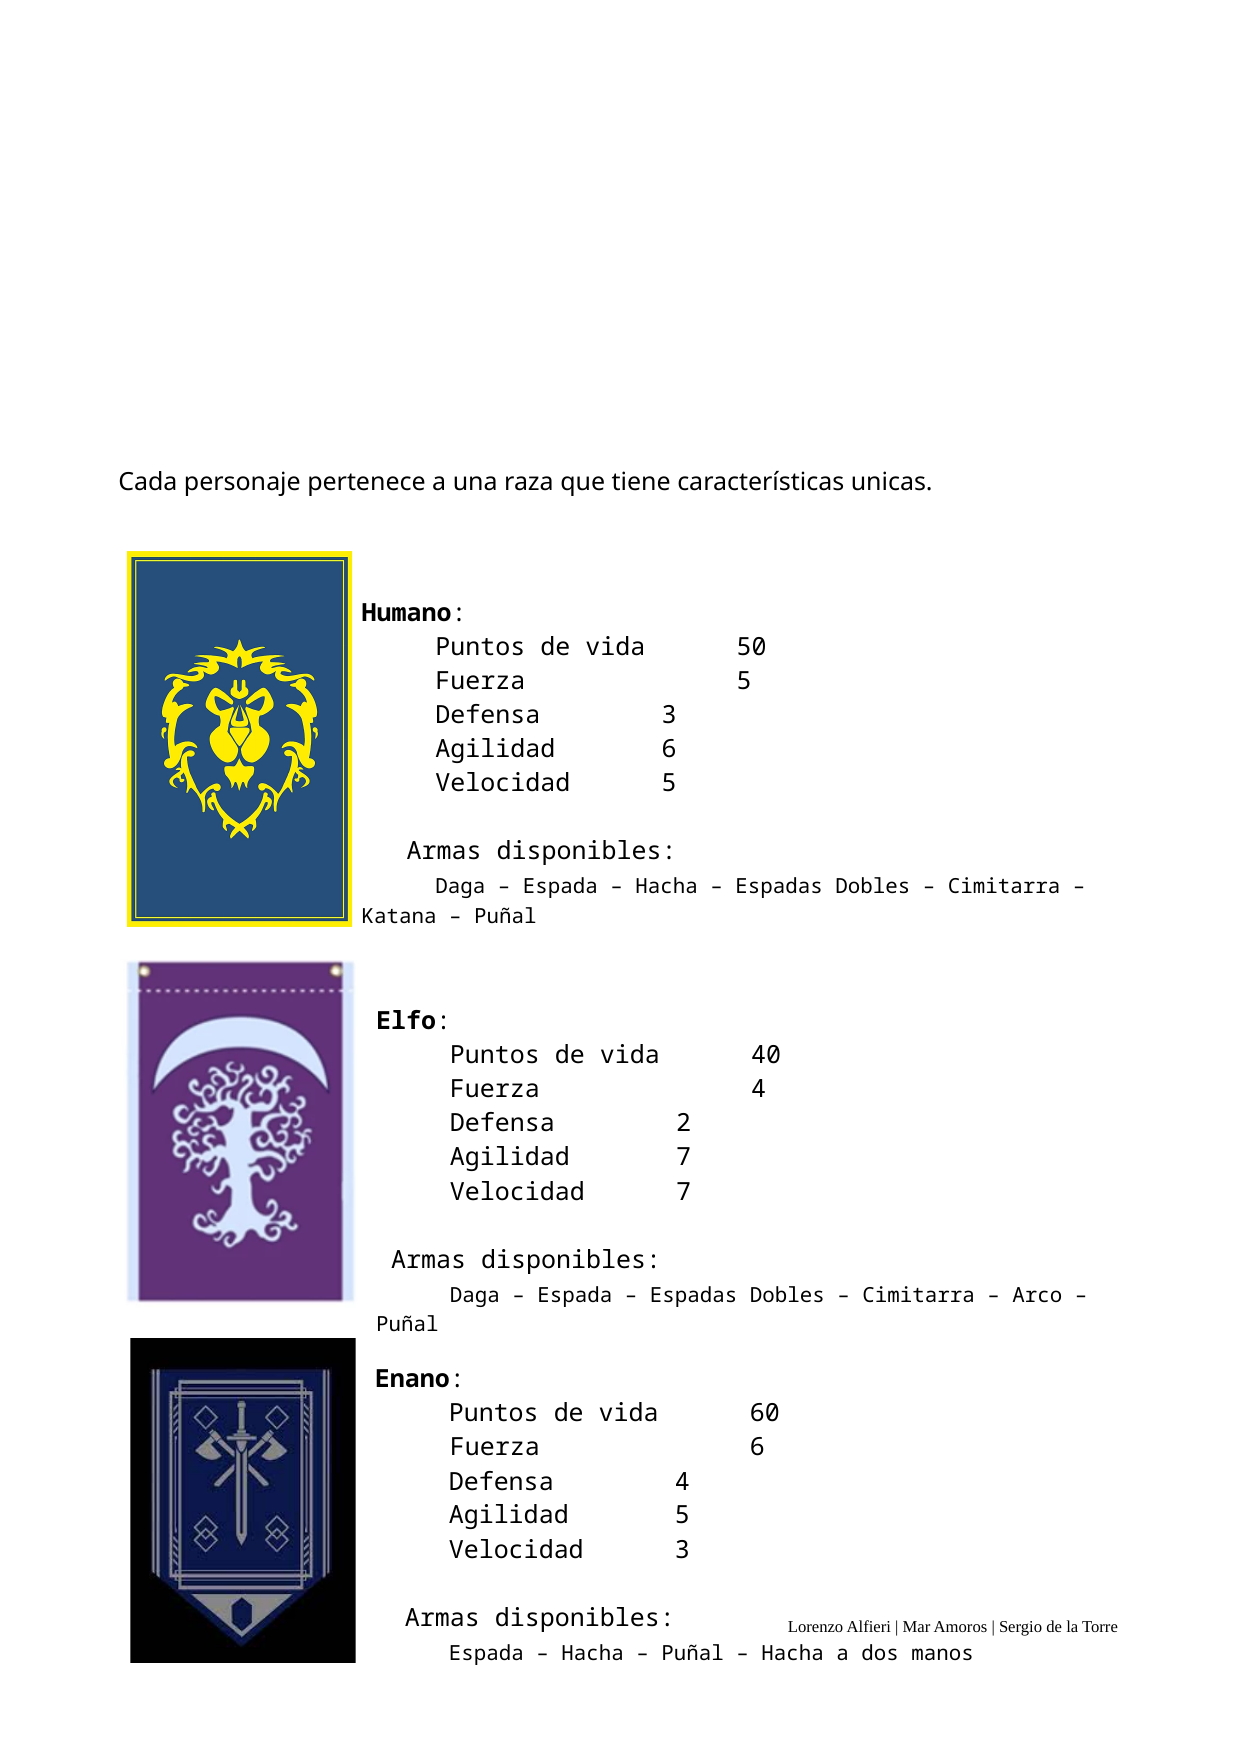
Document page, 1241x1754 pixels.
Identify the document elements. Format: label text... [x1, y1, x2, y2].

text Cada personaje pertenece a una raza que tiene características unicas. [118, 463, 1122, 497]
picture [120, 957, 359, 1308]
picture [130, 1338, 356, 1663]
picture [126, 551, 353, 927]
